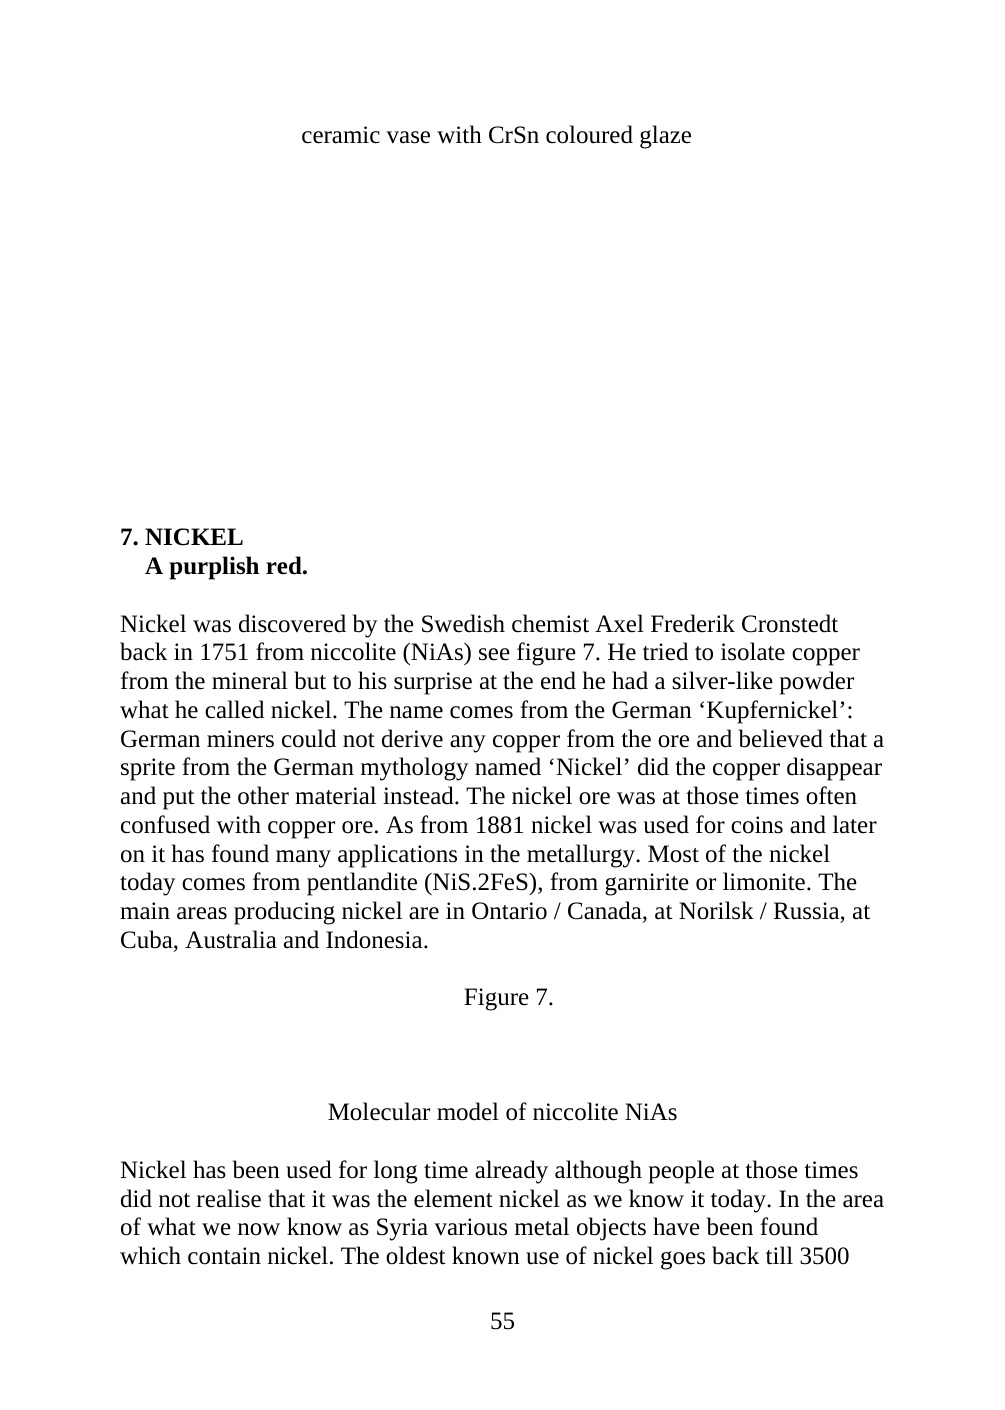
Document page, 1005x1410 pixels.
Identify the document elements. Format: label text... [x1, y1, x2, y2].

text Nickel was discovered by the Swedish chemist Axel Frederik Cronstedt back in 1751 from niccolite (NiAs) see figure 7. He tried to isolate copper from the mineral but to his surprise at the end he had a silver-like powder what he called nickel. The name comes from the German ‘Kupfernickel’: German miners could not derive any copper from the ore and believed that a sprite from the German mythology named ‘Nickel’ did the copper disappear and put the other material instead. The nickel ore was at those times often confused with copper ore. As from 1881 nickel was used for coins and later on it has found many applications in the metallurgy. Most of the nickel today comes from pentlandite (NiS.2FeS), from garnirite or limonite. The main areas producing nickel are in Ontario / Canada, at Norilsk / Russia, at Cuba, Australia and Indonesia. [120, 609, 885, 954]
text A purplish red. [120, 551, 885, 580]
text ceramic vase with CrSn coloured glaze [176, 120, 885, 149]
text Molecular model of niccolite NiAs [120, 1097, 885, 1126]
text 7. NICKEL [120, 522, 885, 551]
text Figure 7. [120, 982, 885, 1011]
text Nickel has been used for long time already although people at those times did not realise that it was the element nickel as we know it today. In the area of what we now know as Syria various metal objects have been found which contain nickel. The oldest known use of nickel goes back till 3500 [120, 1155, 885, 1270]
